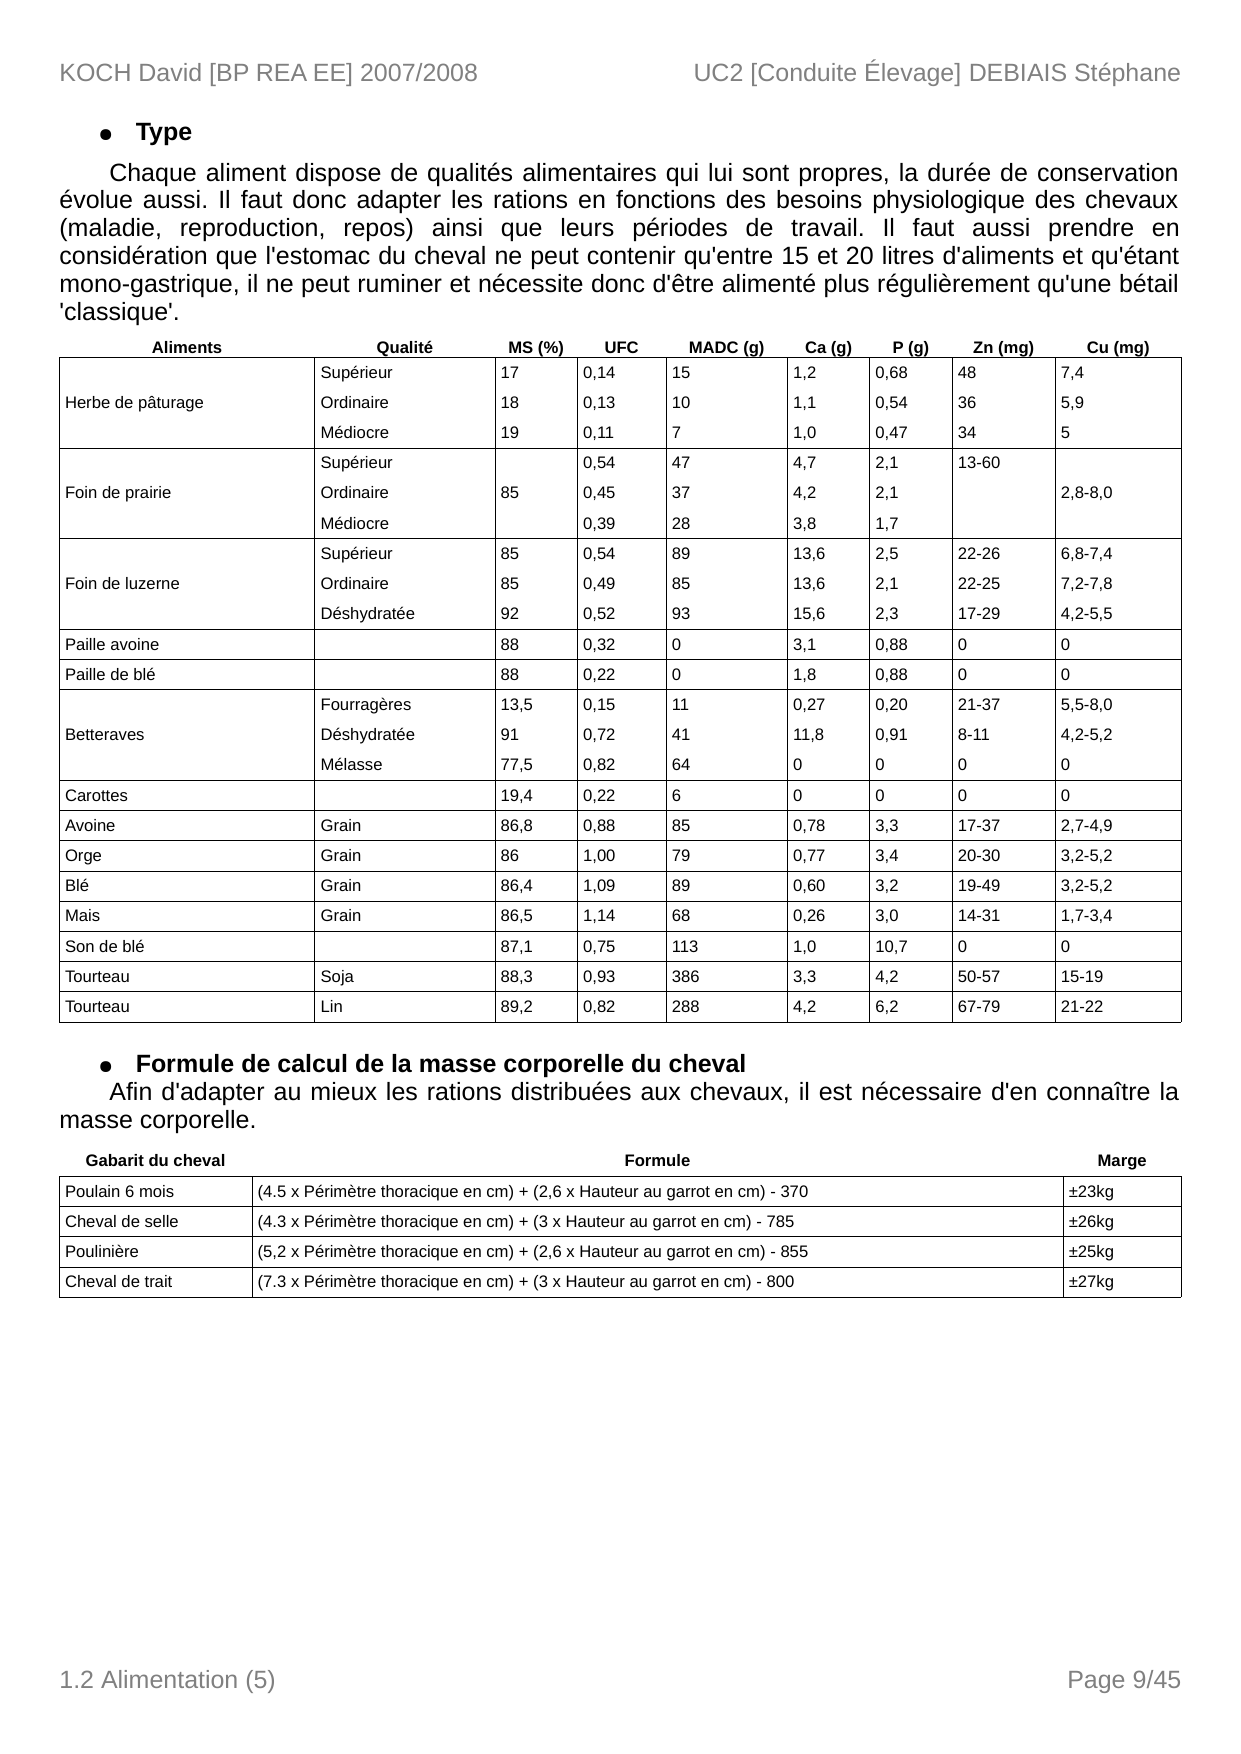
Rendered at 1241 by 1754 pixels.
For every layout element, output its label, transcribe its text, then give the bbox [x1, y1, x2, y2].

table_cell 0,60 [788, 872, 869, 901]
table_cell 2,7-4,9 [1056, 811, 1181, 840]
table_cell [953, 508, 1055, 538]
table_cell Carottes [60, 781, 314, 810]
table_cell 0,27 [788, 690, 869, 719]
list Formule de calcul de la masse corporelle du cheval [97, 1050, 1181, 1078]
table_cell ±23kg [1064, 1177, 1181, 1206]
table_cell 1,0 [788, 932, 869, 961]
table_cell 0,54 [578, 539, 666, 568]
table_cell 68 [667, 902, 787, 931]
table_cell 0,15 [578, 690, 666, 719]
table_cell 0 [1056, 781, 1181, 810]
table_cell Ordinaire [315, 387, 495, 417]
table_cell 3,2-5,2 [1056, 841, 1181, 871]
table_cell 0 [1056, 660, 1181, 689]
table_cell 0,32 [578, 630, 666, 659]
table_cell 5,9 [1056, 387, 1181, 417]
table_cell 0 [870, 750, 952, 780]
table_cell 21-37 [953, 690, 1055, 719]
table_cell 11 [667, 690, 787, 719]
table_cell ±26kg [1064, 1207, 1181, 1236]
table_cell 0 [953, 660, 1055, 689]
table_cell 79 [667, 841, 787, 871]
table_header Aliments [59, 339, 314, 357]
table_cell Déshydratée [315, 599, 495, 629]
table_cell 0,11 [578, 418, 666, 448]
table_cell 1,8 [788, 660, 869, 689]
table_cell 22-25 [953, 569, 1055, 599]
table_cell 3,3 [870, 811, 952, 840]
table_cell 0,47 [870, 418, 952, 448]
table_cell 0,54 [870, 387, 952, 417]
table_cell 86 [496, 841, 577, 871]
text Chaque aliment dispose de qualités alimentaires qui lui sont propres, la durée de conservation évolue aussi. Il faut donc adapter les rations en fonctions des besoins physiologique des chevaux (maladie, reproduction, repos) ainsi que leurs périodes de travail. Il faut aussi prendre en considération que l'estomac du cheval ne peut contenir qu'entre 15 et 20 litres d'aliments et qu'étant mono-gastrique, il ne peut ruminer et nécessite donc d'être alimenté plus régulièrement qu'une bétail 'classique'. [59, 158, 1181, 326]
table_cell 4,2 [788, 992, 869, 1022]
table_cell 0,88 [870, 660, 952, 689]
text Afin d'adapter au mieux les rations distribuées aux chevaux, il est nécessaire d'en connaître la masse corporelle. [59, 1078, 1181, 1133]
table_cell 85 [496, 449, 577, 538]
table_cell Fourragères [315, 690, 495, 719]
table_cell Médiocre [315, 418, 495, 448]
table_cell 1,14 [578, 902, 666, 931]
table_cell 86,5 [496, 902, 577, 931]
table_cell Blé [60, 872, 314, 901]
table_cell 4,2-5,5 [1056, 599, 1181, 629]
table_cell ±27kg [1064, 1268, 1181, 1297]
table_cell 37 [667, 478, 787, 508]
table_header UFC [577, 339, 666, 357]
table_cell 0 [953, 750, 1055, 780]
table_header Zn (mg) [952, 339, 1055, 357]
table_cell 0 [870, 781, 952, 810]
table_cell 92 [496, 599, 577, 629]
table_cell 1,7 [870, 508, 952, 538]
table_cell Supérieur [315, 539, 495, 568]
table_cell Poulinière [60, 1237, 252, 1267]
table_cell Supérieur [315, 358, 495, 387]
table_cell 0 [953, 630, 1055, 659]
table_cell 1,0 [788, 418, 869, 448]
table_cell 13,5 [496, 690, 577, 719]
table_cell Tourteau [60, 962, 314, 991]
table_cell 86,4 [496, 872, 577, 901]
table_cell 0 [788, 781, 869, 810]
table_cell 87,1 [496, 932, 577, 961]
table_cell 0 [667, 630, 787, 659]
table_cell 11,8 [788, 720, 869, 750]
table_cell 0,22 [578, 781, 666, 810]
table_header Marge [1063, 1146, 1181, 1176]
table_cell [315, 660, 495, 689]
table_cell 3,0 [870, 902, 952, 931]
table_cell Médiocre [315, 508, 495, 538]
table_header Gabarit du cheval [59, 1146, 252, 1176]
table_cell 2,1 [870, 569, 952, 599]
table_cell 7,4 [1056, 358, 1181, 387]
table_cell 48 [953, 358, 1055, 387]
table_cell 2,5 [870, 539, 952, 568]
table_cell 3,1 [788, 630, 869, 659]
table_cell 0,93 [578, 962, 666, 991]
table_cell 0 [1056, 750, 1181, 780]
table_header MS (%) [495, 339, 577, 357]
table_cell Supérieur [315, 449, 495, 478]
table_cell Foin de luzerne [60, 539, 314, 629]
table_cell Déshydratée [315, 720, 495, 750]
table_cell 0,82 [578, 750, 666, 780]
table_cell 6 [667, 781, 787, 810]
table_cell [315, 932, 495, 961]
table_cell 88 [496, 660, 577, 689]
table_cell 89 [667, 872, 787, 901]
table_cell Cheval de selle [60, 1207, 252, 1236]
table_cell 88,3 [496, 962, 577, 991]
table_cell [315, 630, 495, 659]
table_cell 0,54 [578, 449, 666, 478]
table_cell 2,3 [870, 599, 952, 629]
table_cell 0,88 [870, 630, 952, 659]
table_header MADC (g) [666, 339, 787, 357]
table_cell 4,2 [788, 478, 869, 508]
table_cell 20-30 [953, 841, 1055, 871]
table_cell Betteraves [60, 690, 314, 780]
table_cell Paille avoine [60, 630, 314, 659]
table_cell 17 [496, 358, 577, 387]
table_cell 4,2 [870, 962, 952, 991]
table_cell 386 [667, 962, 787, 991]
table_cell 64 [667, 750, 787, 780]
table_cell 1,1 [788, 387, 869, 417]
table_cell 10,7 [870, 932, 952, 961]
table_cell 86,8 [496, 811, 577, 840]
table_cell 5,5-8,0 [1056, 690, 1181, 719]
table_cell Lin [315, 992, 495, 1022]
table_cell 0 [788, 750, 869, 780]
table_cell 3,2 [870, 872, 952, 901]
table_header P (g) [870, 339, 952, 357]
table_cell 4,7 [788, 449, 869, 478]
table_cell [953, 478, 1055, 508]
table_header Qualité [315, 339, 495, 357]
table_cell 22-26 [953, 539, 1055, 568]
table_cell Ordinaire [315, 569, 495, 599]
table_cell 15-19 [1056, 962, 1181, 991]
table_cell 85 [667, 569, 787, 599]
table_cell 0,26 [788, 902, 869, 931]
table_cell 3,2-5,2 [1056, 872, 1181, 901]
table_cell 0 [1056, 630, 1181, 659]
table_cell 85 [667, 811, 787, 840]
table_cell 19-49 [953, 872, 1055, 901]
table_cell Tourteau [60, 992, 314, 1022]
table_cell 34 [953, 418, 1055, 448]
table_cell 13,6 [788, 569, 869, 599]
table_cell Grain [315, 872, 495, 901]
table_cell 19,4 [496, 781, 577, 810]
table_cell 6,2 [870, 992, 952, 1022]
table_cell 4,2-5,2 [1056, 720, 1181, 750]
table_cell 2,1 [870, 449, 952, 478]
table_cell 0,72 [578, 720, 666, 750]
table_cell 1,7-3,4 [1056, 902, 1181, 931]
table_cell 0,45 [578, 478, 666, 508]
table_cell 67-79 [953, 992, 1055, 1022]
table_cell 0,77 [788, 841, 869, 871]
table_cell 19 [496, 418, 577, 448]
table_cell 0,20 [870, 690, 952, 719]
table_cell 85 [496, 539, 577, 568]
table_cell 288 [667, 992, 787, 1022]
table_cell 0,82 [578, 992, 666, 1022]
table_cell 0,52 [578, 599, 666, 629]
table_cell 3,4 [870, 841, 952, 871]
table_cell 0 [1056, 932, 1181, 961]
table_cell 13-60 [953, 449, 1055, 478]
table_cell Ordinaire [315, 478, 495, 508]
table_cell 0,49 [578, 569, 666, 599]
table_cell (5,2 x Périmètre thoracique en cm) + (2,6 x Hauteur au garrot en cm) - 855 [253, 1237, 1063, 1267]
table_cell Grain [315, 841, 495, 871]
table_cell 0 [953, 781, 1055, 810]
table_cell Paille de blé [60, 660, 314, 689]
table_cell 41 [667, 720, 787, 750]
table_cell 15 [667, 358, 787, 387]
table_cell 2,8-8,0 [1056, 449, 1181, 538]
table_cell 85 [496, 569, 577, 599]
table_header Cu (mg) [1055, 339, 1181, 357]
table_cell 1,2 [788, 358, 869, 387]
table_cell 5 [1056, 418, 1181, 448]
table_cell 17-29 [953, 599, 1055, 629]
table_cell Soja [315, 962, 495, 991]
table_cell 0,14 [578, 358, 666, 387]
table_cell 3,3 [788, 962, 869, 991]
table_header Formule [252, 1146, 1063, 1176]
table_cell 0 [953, 932, 1055, 961]
table_cell 88 [496, 630, 577, 659]
table_cell 3,8 [788, 508, 869, 538]
table_cell 89 [667, 539, 787, 568]
table_cell Grain [315, 902, 495, 931]
table_cell 14-31 [953, 902, 1055, 931]
table_cell Mais [60, 902, 314, 931]
table_cell 18 [496, 387, 577, 417]
table_cell Mélasse [315, 750, 495, 780]
table_cell Foin de prairie [60, 449, 314, 538]
table_cell (4.3 x Périmètre thoracique en cm) + (3 x Hauteur au garrot en cm) - 785 [253, 1207, 1063, 1236]
table_cell (4.5 x Périmètre thoracique en cm) + (2,6 x Hauteur au garrot en cm) - 370 [253, 1177, 1063, 1206]
table_cell Grain [315, 811, 495, 840]
table_cell Herbe de pâturage [60, 358, 314, 448]
list Type [97, 118, 1181, 146]
table_cell 13,6 [788, 539, 869, 568]
table_cell 15,6 [788, 599, 869, 629]
table_cell 0,13 [578, 387, 666, 417]
table_cell ±25kg [1064, 1237, 1181, 1267]
table_cell 1,09 [578, 872, 666, 901]
table_cell 10 [667, 387, 787, 417]
table_cell 7 [667, 418, 787, 448]
table_cell Son de blé [60, 932, 314, 961]
table_cell Orge [60, 841, 314, 871]
table_cell 50-57 [953, 962, 1055, 991]
table_cell (7.3 x Périmètre thoracique en cm) + (3 x Hauteur au garrot en cm) - 800 [253, 1268, 1063, 1297]
table_cell Avoine [60, 811, 314, 840]
table_cell 0,88 [578, 811, 666, 840]
table_cell 6,8-7,4 [1056, 539, 1181, 568]
table_cell 36 [953, 387, 1055, 417]
table_cell 0,22 [578, 660, 666, 689]
table_cell 0,91 [870, 720, 952, 750]
table_cell Poulain 6 mois [60, 1177, 252, 1206]
table_cell 91 [496, 720, 577, 750]
table_cell 28 [667, 508, 787, 538]
table_cell [315, 781, 495, 810]
table_cell Cheval de trait [60, 1268, 252, 1297]
table_cell 17-37 [953, 811, 1055, 840]
table_cell 113 [667, 932, 787, 961]
table_cell 77,5 [496, 750, 577, 780]
table_cell 0,78 [788, 811, 869, 840]
table_header Ca (g) [787, 339, 869, 357]
table_cell 89,2 [496, 992, 577, 1022]
table_cell 2,1 [870, 478, 952, 508]
table_cell 47 [667, 449, 787, 478]
table_cell 0,75 [578, 932, 666, 961]
table_cell 1,00 [578, 841, 666, 871]
table_cell 0,39 [578, 508, 666, 538]
table_cell 21-22 [1056, 992, 1181, 1022]
table_cell 7,2-7,8 [1056, 569, 1181, 599]
table_cell 8-11 [953, 720, 1055, 750]
table_cell 93 [667, 599, 787, 629]
table_cell 0 [667, 660, 787, 689]
table_cell 0,68 [870, 358, 952, 387]
